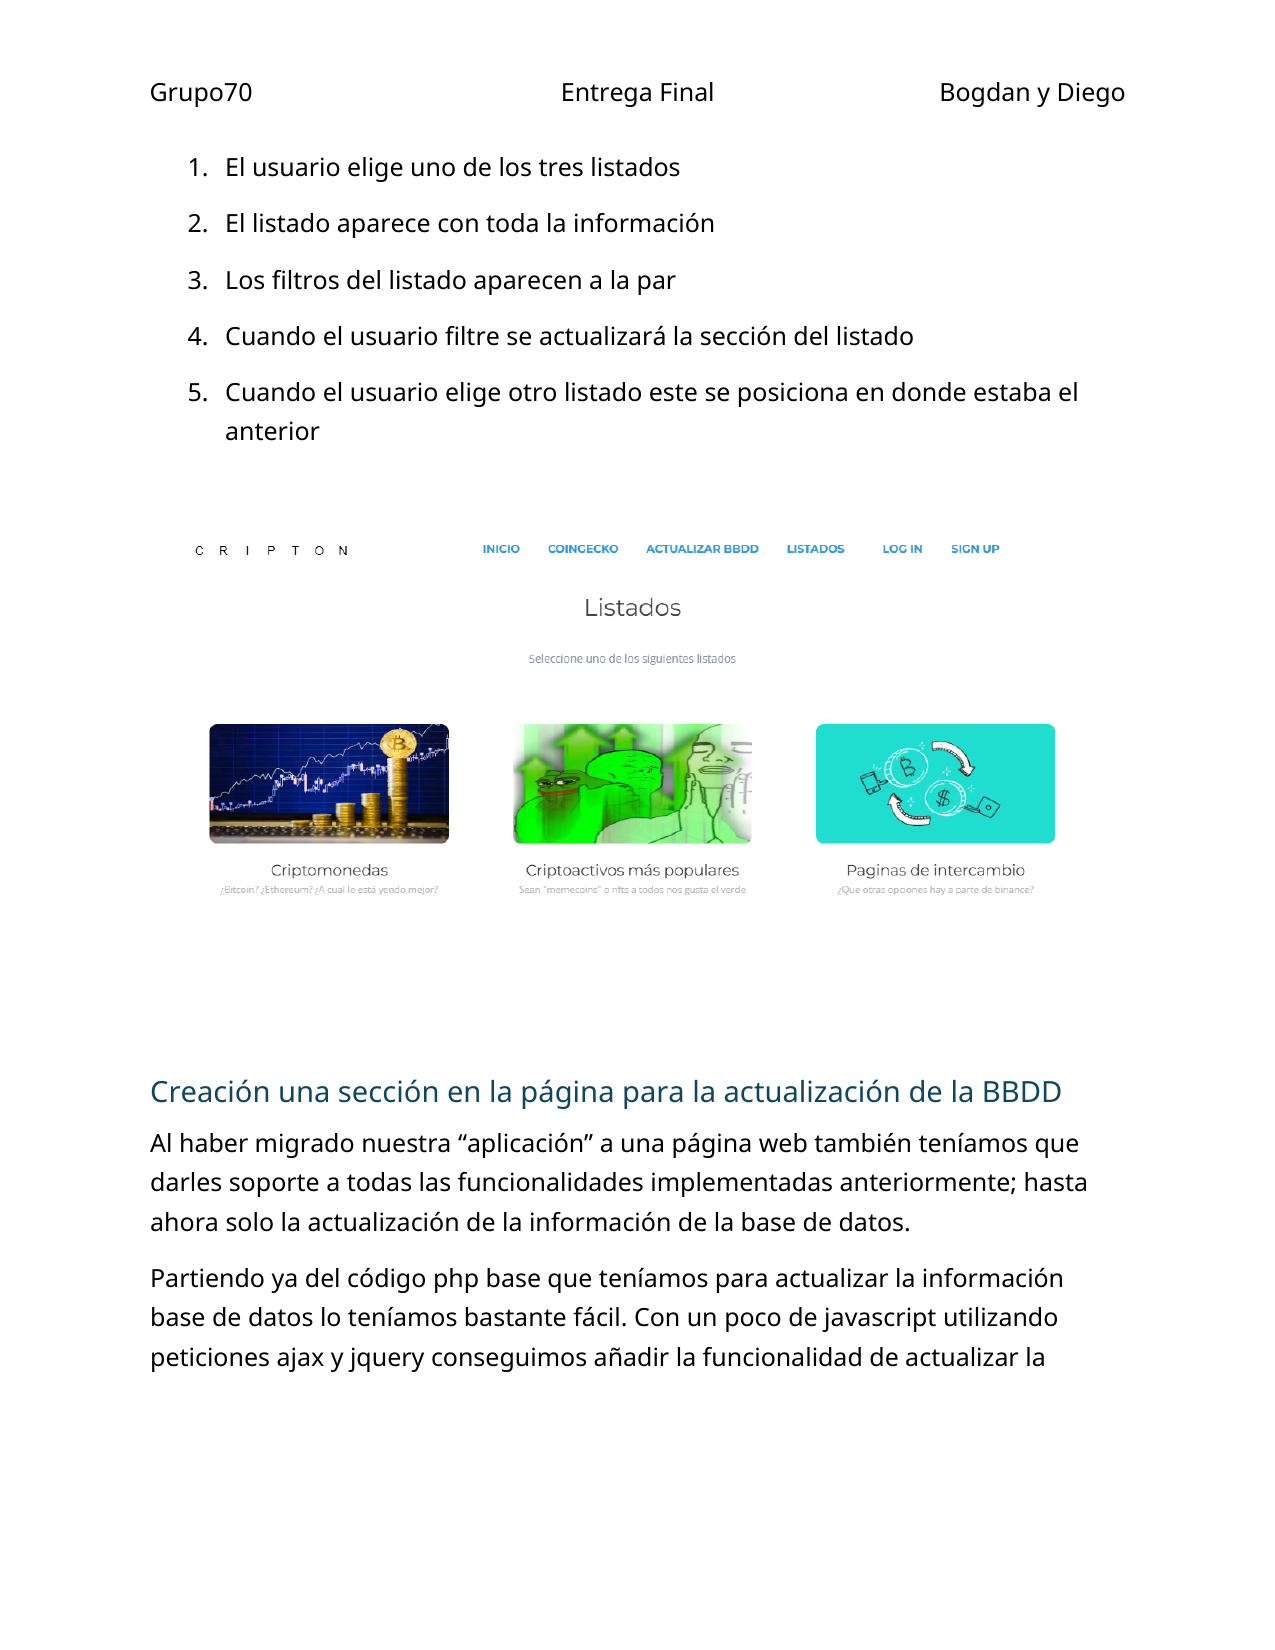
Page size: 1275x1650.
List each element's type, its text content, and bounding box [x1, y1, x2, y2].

list Cuando el usuario filtre se actualizará la sección del listado [187, 318, 1125, 352]
list Cuando el usuario elige otro listado este se posiciona en donde estaba el anterior [187, 374, 1125, 448]
list El listado aparece con toda la información [187, 206, 1125, 240]
text Al haber migrado nuestra “aplicación” a una página web también teníamos que darles soporte a todas las funcionalidades implementadas anteriormente; hasta ahora solo la actualización de la información de la base de datos. [150, 1126, 1125, 1238]
text Partiendo ya del código php base que teníamos para actualizar la información base de datos lo teníamos bastante fácil. Con un poco de javascript utilizando peticiones ajax y jquery conseguimos añadir la funcionalidad de actualizar la [150, 1261, 1125, 1374]
subtitle Creación una sección en la página para la actualización de la BBDD [150, 1071, 1125, 1111]
list Los filtros del listado aparecen a la par [187, 262, 1125, 296]
list El usuario elige uno de los tres listados [187, 150, 1125, 184]
